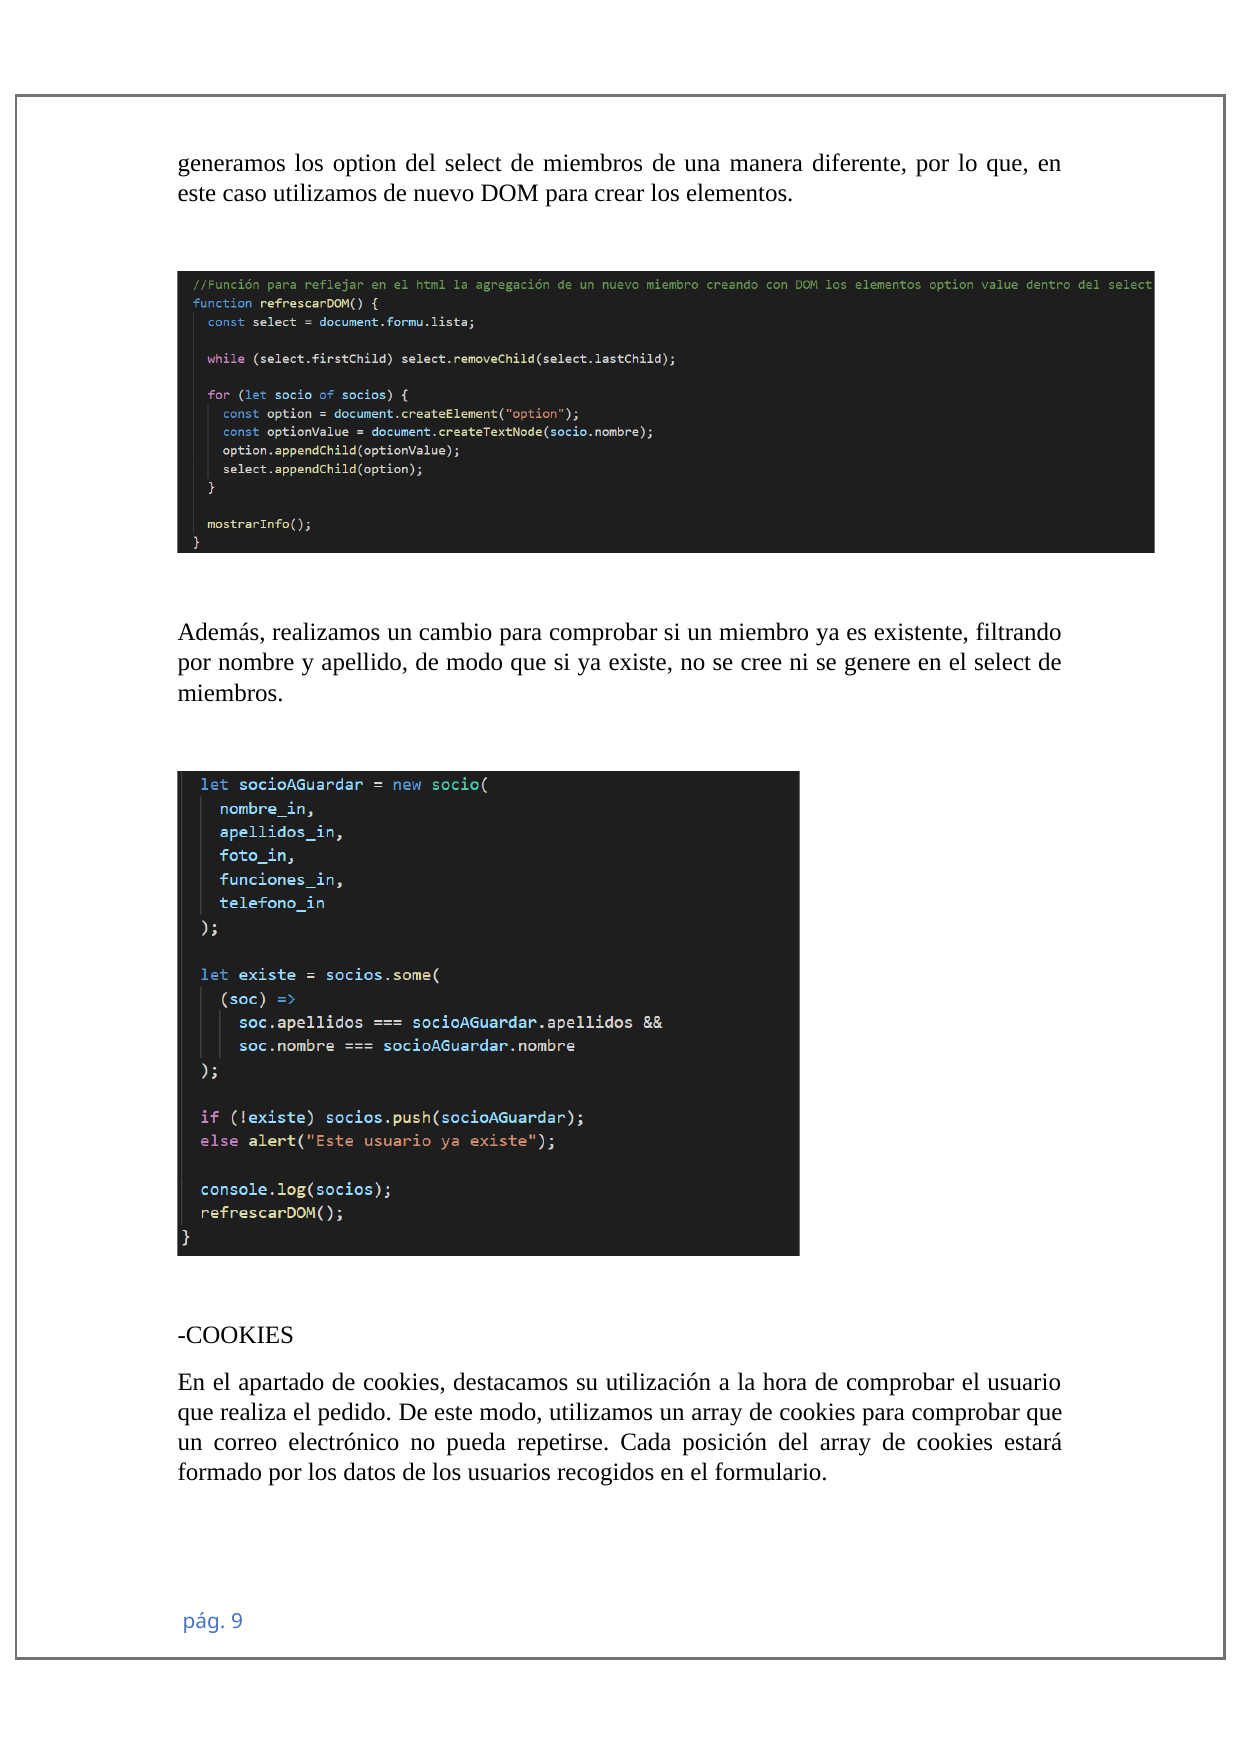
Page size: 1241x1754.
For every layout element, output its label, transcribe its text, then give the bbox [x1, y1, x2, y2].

text generamos los option del select de miembros de una manera diferente, por lo que, en este caso utilizamos de nuevo DOM para crear los elementos. [177, 148, 1063, 206]
text -COOKIES [177, 1320, 1063, 1349]
text Además, realizamos un cambio para comprobar si un miembro ya es existente, filtrando por nombre y apellido, de modo que si ya existe, no se cree ni se genere en el select de miembros. [177, 617, 1063, 706]
text En el apartado de cookies, destacamos su utilización a la hora de comprobar el usuario que realiza el pedido. De este modo, utilizamos un array de cookies para comprobar que un correo electrónico no pueda repetirse. Cada posición del array de cookies estará formado por los datos de los usuarios recogidos en el formulario. [177, 1367, 1063, 1486]
